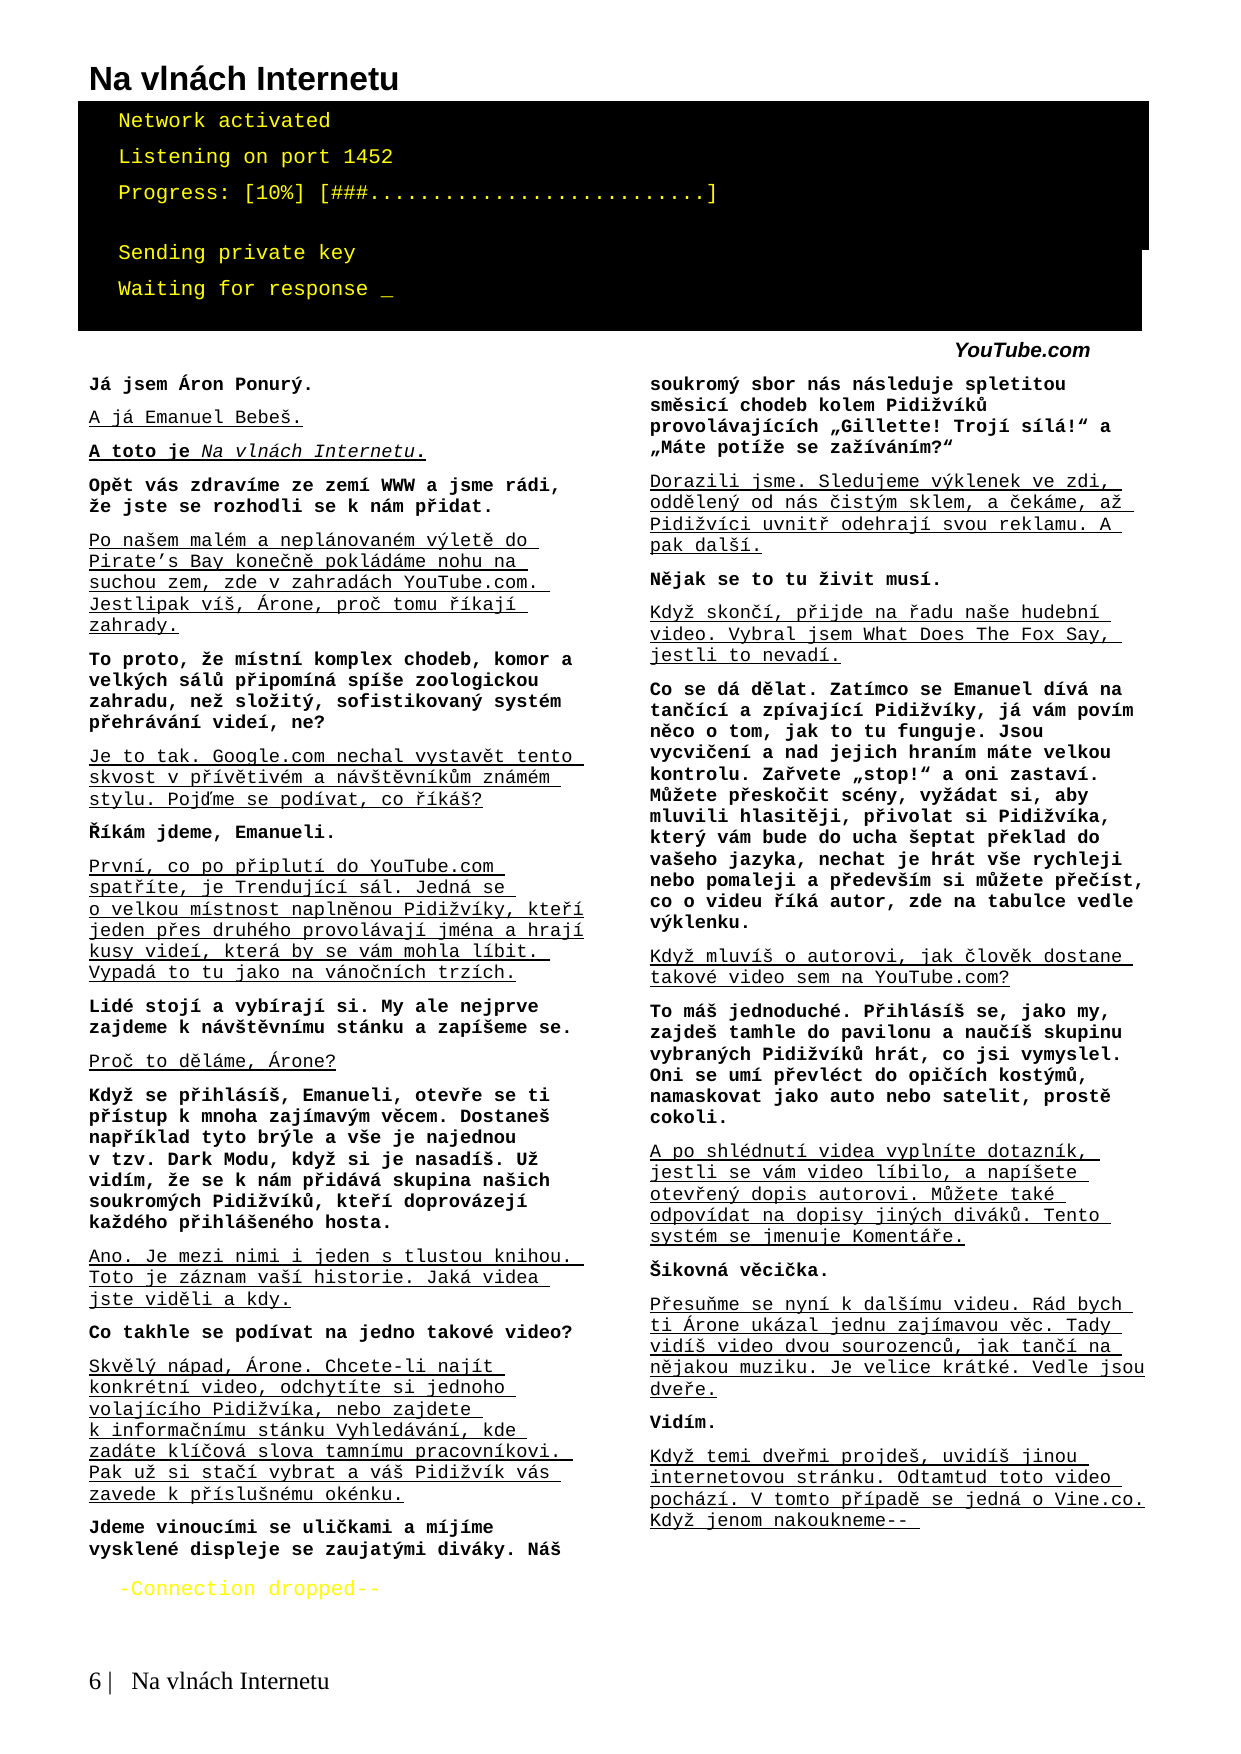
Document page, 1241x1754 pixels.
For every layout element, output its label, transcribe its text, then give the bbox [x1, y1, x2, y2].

text Opět vás zdravíme ze zemí WWW a jsme rádi, že jste se rozhodli se k nám přidat. [88, 476, 591, 518]
text Waiting for response _ [1142, 278, 1152, 326]
text Ano. Je mezi nimi i jeden s tlustou knihou. Toto je záznam vaší historie. Jaká videa jste viděli a kdy. [88, 1247, 591, 1311]
text Když mluvíš o autorovi, jak člověk dostane takové video sem na YouTube.com? [649, 947, 1152, 989]
text Proč to děláme, Árone? [88, 1052, 591, 1073]
text A toto je Na vlnách Internetu. [88, 442, 591, 463]
subtitle YouTube.com [88, 338, 1152, 362]
text Dorazili jsme. Sledujeme výklenek ve zdi, oddělený od nás čistým sklem, a čekáme, až Pidižvíci uvnitř odehrají svou reklamu. A pak další. [649, 472, 1152, 557]
text Nějak se to tu živit musí. [649, 569, 1152, 591]
text Co takhle se podívat na jedno takové video? [88, 1323, 591, 1344]
text První, co po připlutí do YouTube.com spatříte, je Trendující sál. Jedná se o velkou místnost naplněnou Pidižvíky, kteří jeden přes druhého provolávají jména a hrají kusy videí, která by se vám mohla líbit. Vypadá to tu jako na vánočních trzích. [88, 857, 591, 984]
text Co se dá dělat. Zatímco se Emanuel dívá na tančící a zpívající Pidižvíky, já vám povím něco o tom, jak to tu funguje. Jsou vycvičení a nad jejich hraním máte velkou kontrolu. Zařvete „stop!“ a oni zastaví. Můžete přeskočit scény, vyžádat si, aby mluvili hlasitěji, přivolat si Pidižvíka, který vám bude do ucha šeptat překlad do vašeho jazyka, nechat je hrát vše rychleji nebo pomaleji a především si můžete přečíst, co o videu říká autor, zde na tabulce vedle výklenku. [649, 679, 1152, 934]
text Když se přihlásíš, Emanueli, otevře se ti přístup k mnoha zajímavým věcem. Dostaneš například tyto brýle a vše je najednou v tzv. Dark Modu, když si je nasadíš. Už vidím, že se k nám přidává skupina našich soukromých Pidižvíků, kteří doprovázejí každého přihlášeného hosta. [88, 1086, 591, 1234]
text Jdeme vinoucími se uličkami a míjíme vysklené displeje se zaujatými diváky. Náš [88, 1518, 591, 1561]
text Já jsem Áron Ponurý. [88, 374, 591, 396]
text A po shlédnutí videa vyplníte dotazník, jestli se vám video líbilo, a napíšete otevřený dopis autorovi. Můžete také odpovídat na dopisy jiných diváků. Tento systém se jmenuje Komentáře. [649, 1142, 1152, 1248]
text Po našem malém a neplánovaném výletě do Pirate’s Bay konečně pokládáme nohu na suchou zem, zde v zahradách YouTube.com. Jestlipak víš, Árone, proč tomu říkají zahrady. [88, 531, 591, 637]
text Šikovná věcička. [649, 1261, 1152, 1282]
text Když skončí, přijde na řadu naše hudební video. Vybral jsem What Does The Fox Say, jestli to nevadí. [649, 603, 1152, 667]
text Lidé stojí a vybírají si. My ale nejprve zajdeme k návštěvnímu stánku a zapíšeme se. [88, 997, 591, 1039]
text To proto, že místní komplex chodeb, komor a velkých sálů připomíná spíše zoologickou zahradu, než složitý, sofistikovaný systém přehrávání videí, ne? [88, 649, 591, 734]
text A já Emanuel Bebeš. [88, 408, 591, 429]
text Skvělý nápad, Árone. Chcete-li najít konkrétní video, odchytíte si jednoho volajícího Pidižvíka, nebo zajdete k informačnímu stánku Vyhledávání, kde zadáte klíčová slova tamnímu pracovníkovi. Pak už si stačí vybrat a váš Pidižvík vás zavede k příslušnému okénku. [88, 1357, 591, 1506]
text -Connection dropped-- [118, 1578, 1152, 1602]
subtitle Na vlnách Internetu [88, 59, 1152, 98]
text Přesuňme se nyní k dalšímu videu. Rád bych ti Árone ukázal jednu zajímavou věc. Tady vidíš video dvou sourozenců, jak tančí na nějakou muziku. Je velice krátké. Vedle jsou dveře. [649, 1294, 1152, 1401]
text Říkám jdeme, Emanueli. [88, 823, 591, 844]
text Je to tak. Google.com nechal vystavět tento skvost v přívětivém a návštěvníkům známém stylu. Pojďme se podívat, co říkáš? [88, 747, 591, 811]
text To máš jednoduché. Přihlásíš se, jako my, zajdeš tamhle do pavilonu a naučíš skupinu vybraných Pidižvíků hrát, co jsi vymyslel. Oni se umí převléct do opičích kostýmů, namaskovat jako auto nebo satelit, prostě cokoli. [649, 1002, 1152, 1129]
text Když temi dveřmi projdeš, uvidíš jinou internetovou stránku. Odtamtud toto video pochází. V tomto případě se jedná o Vine.co. Když jenom nakoukneme-- [649, 1447, 1152, 1532]
text soukromý sbor nás následuje spletitou směsicí chodeb kolem Pidižvíků provolávajících „Gillette! Trojí sílá!“ a „Máte potíže se zažíváním?“ [649, 374, 1152, 459]
text Vidím. [649, 1413, 1152, 1434]
